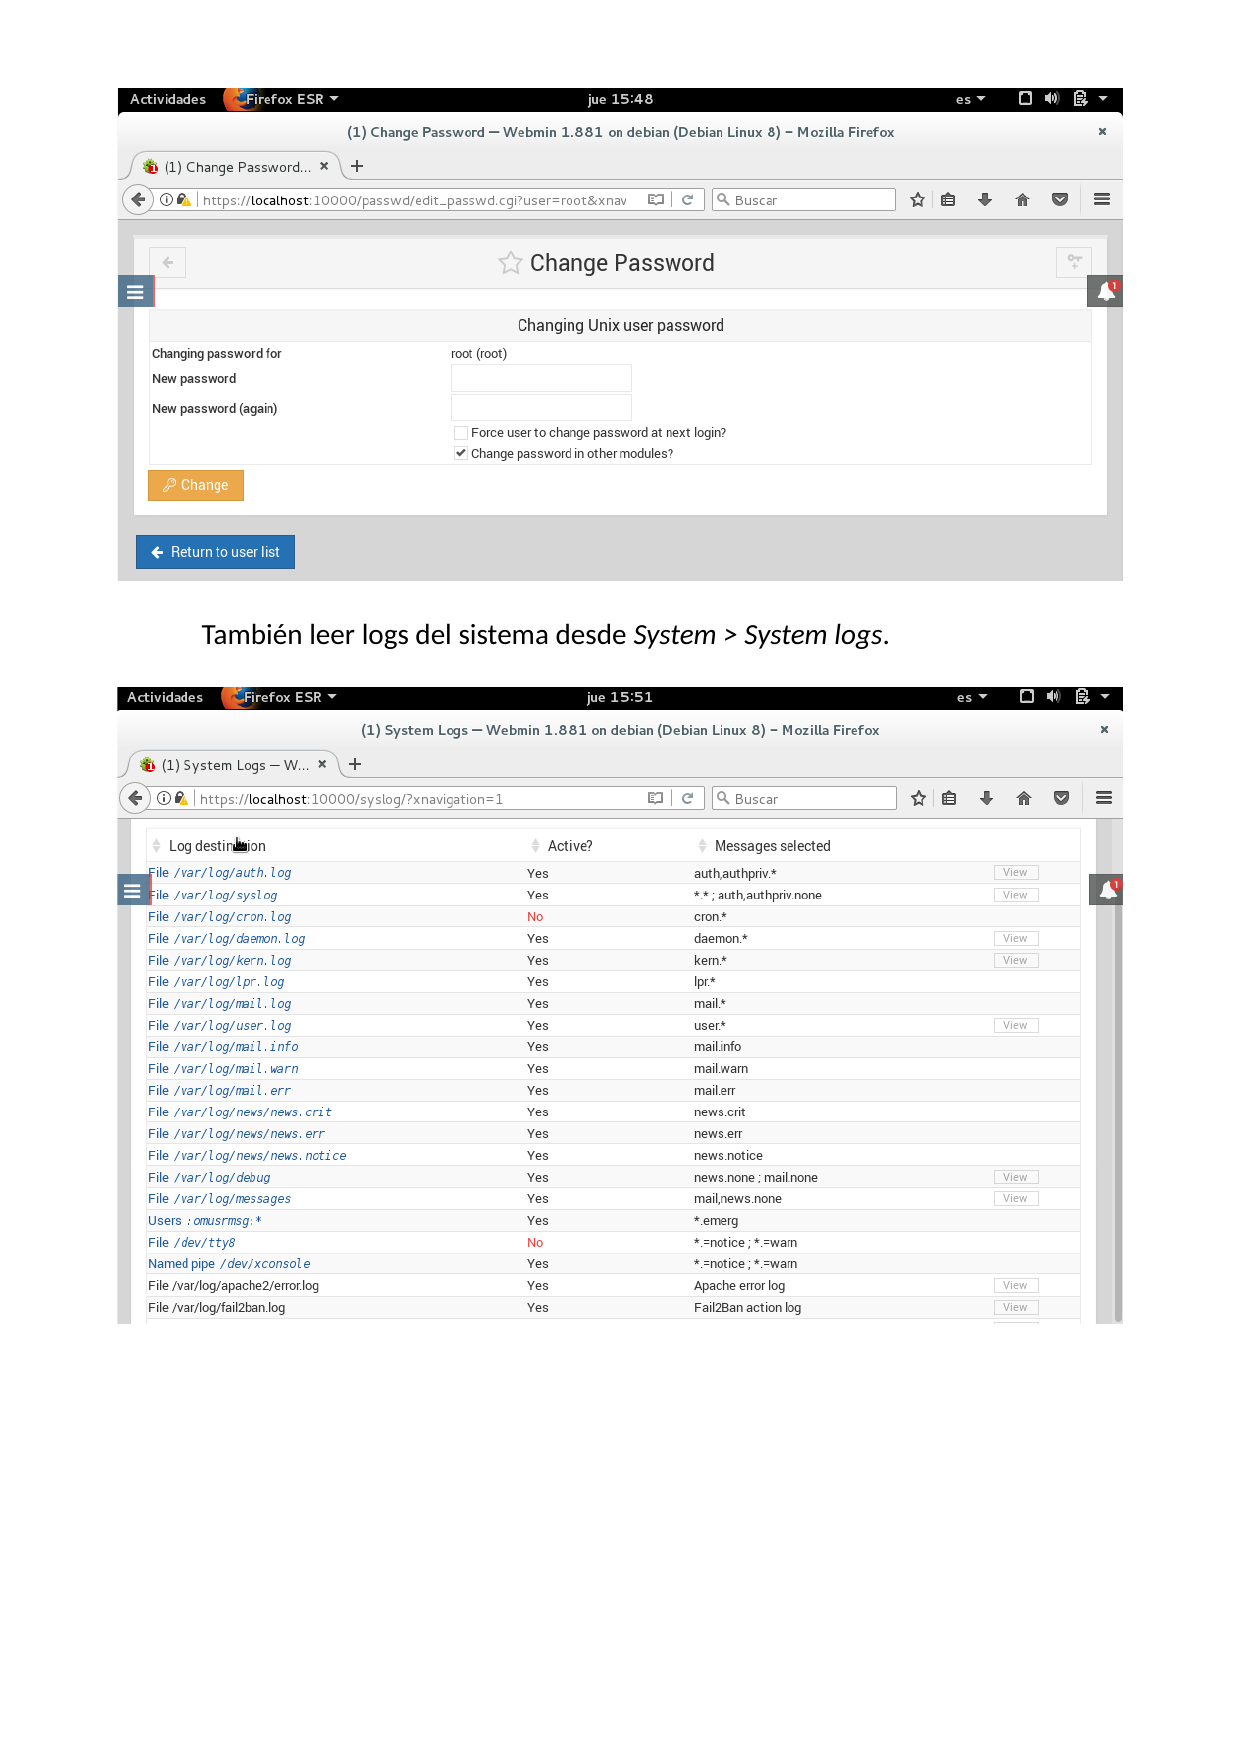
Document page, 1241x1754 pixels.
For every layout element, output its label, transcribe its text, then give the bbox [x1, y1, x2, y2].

picture [117, 88, 1123, 581]
text También leer logs del sistema desde System > System logs. [146, 616, 1152, 651]
picture [117, 687, 1123, 1324]
